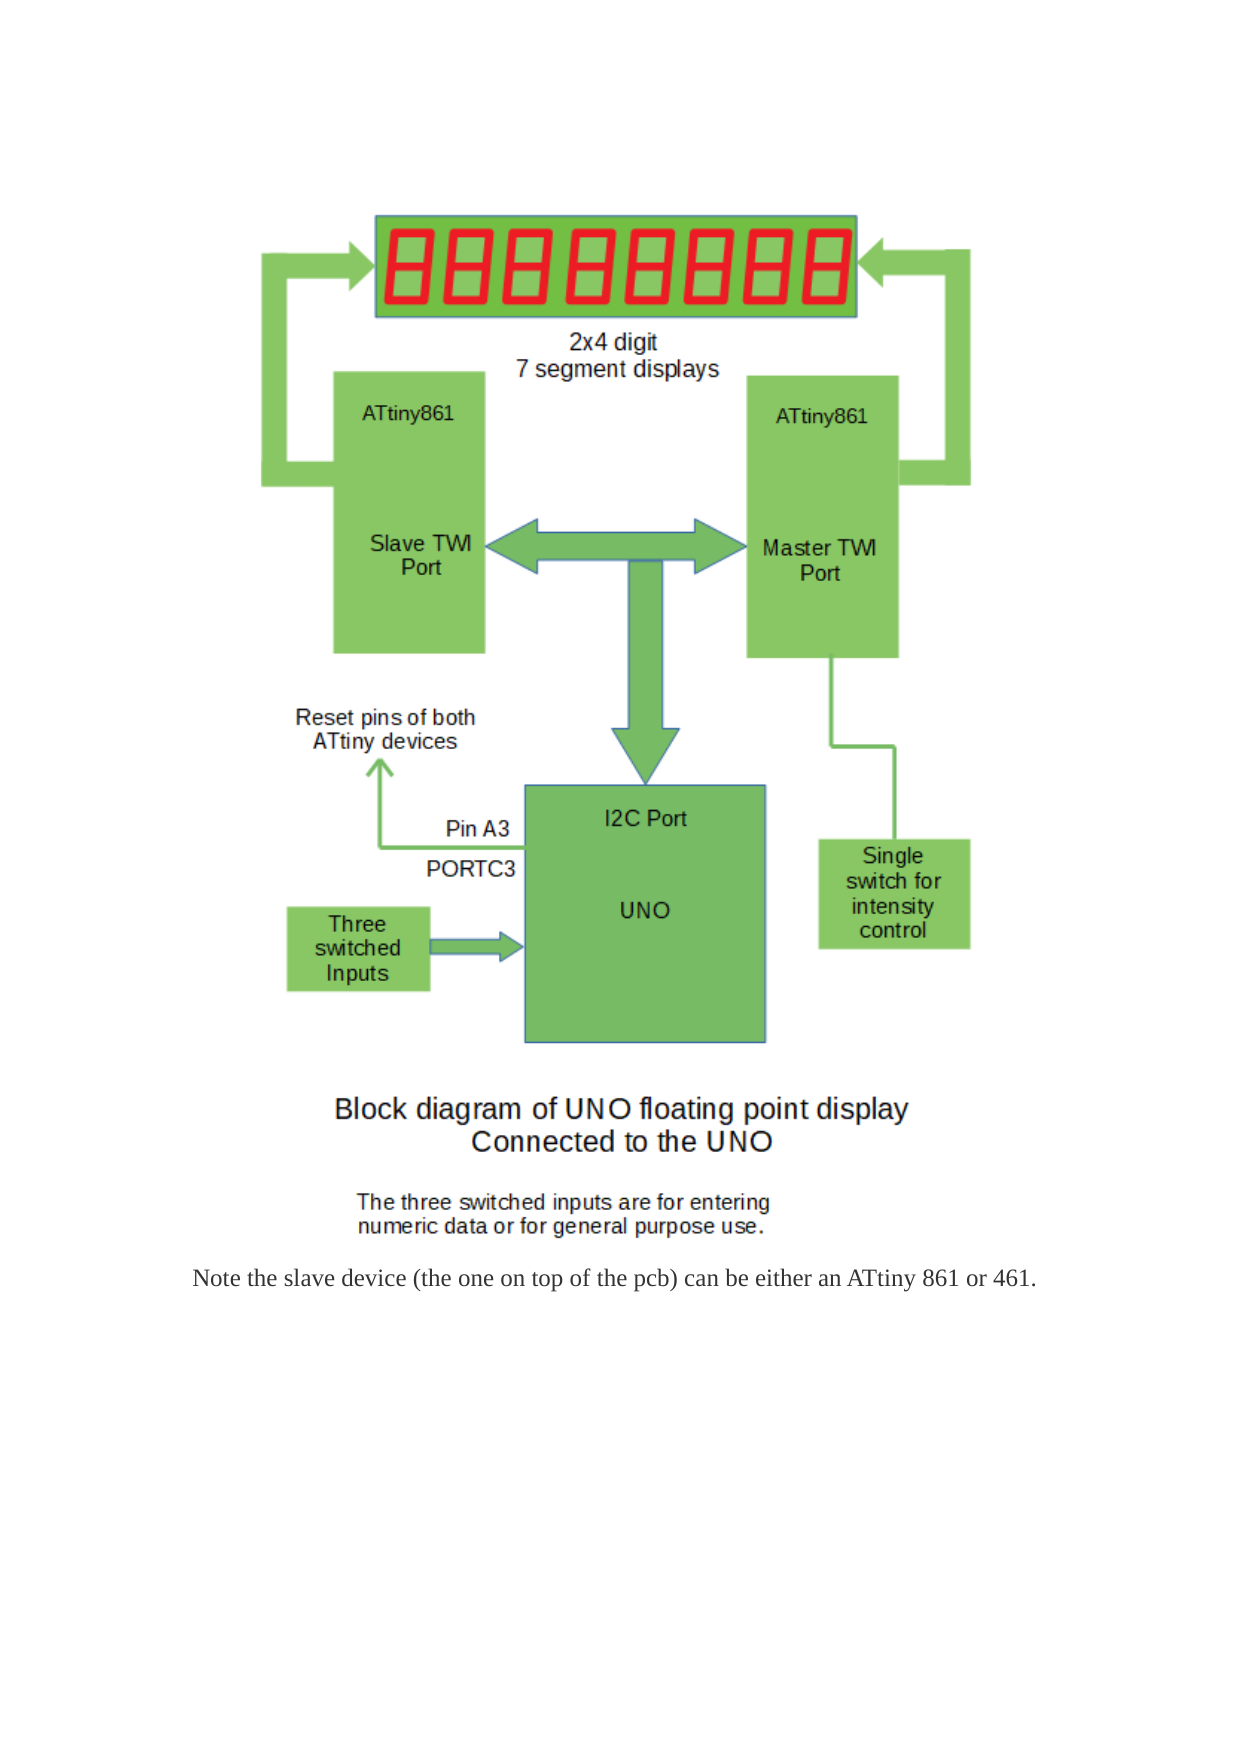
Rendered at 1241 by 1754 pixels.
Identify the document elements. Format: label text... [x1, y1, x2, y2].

text Note the slave device (the one on top of the pcb) can be either an ATtiny 861 or 461. [119, 184, 1122, 1292]
picture [242, 184, 998, 1259]
